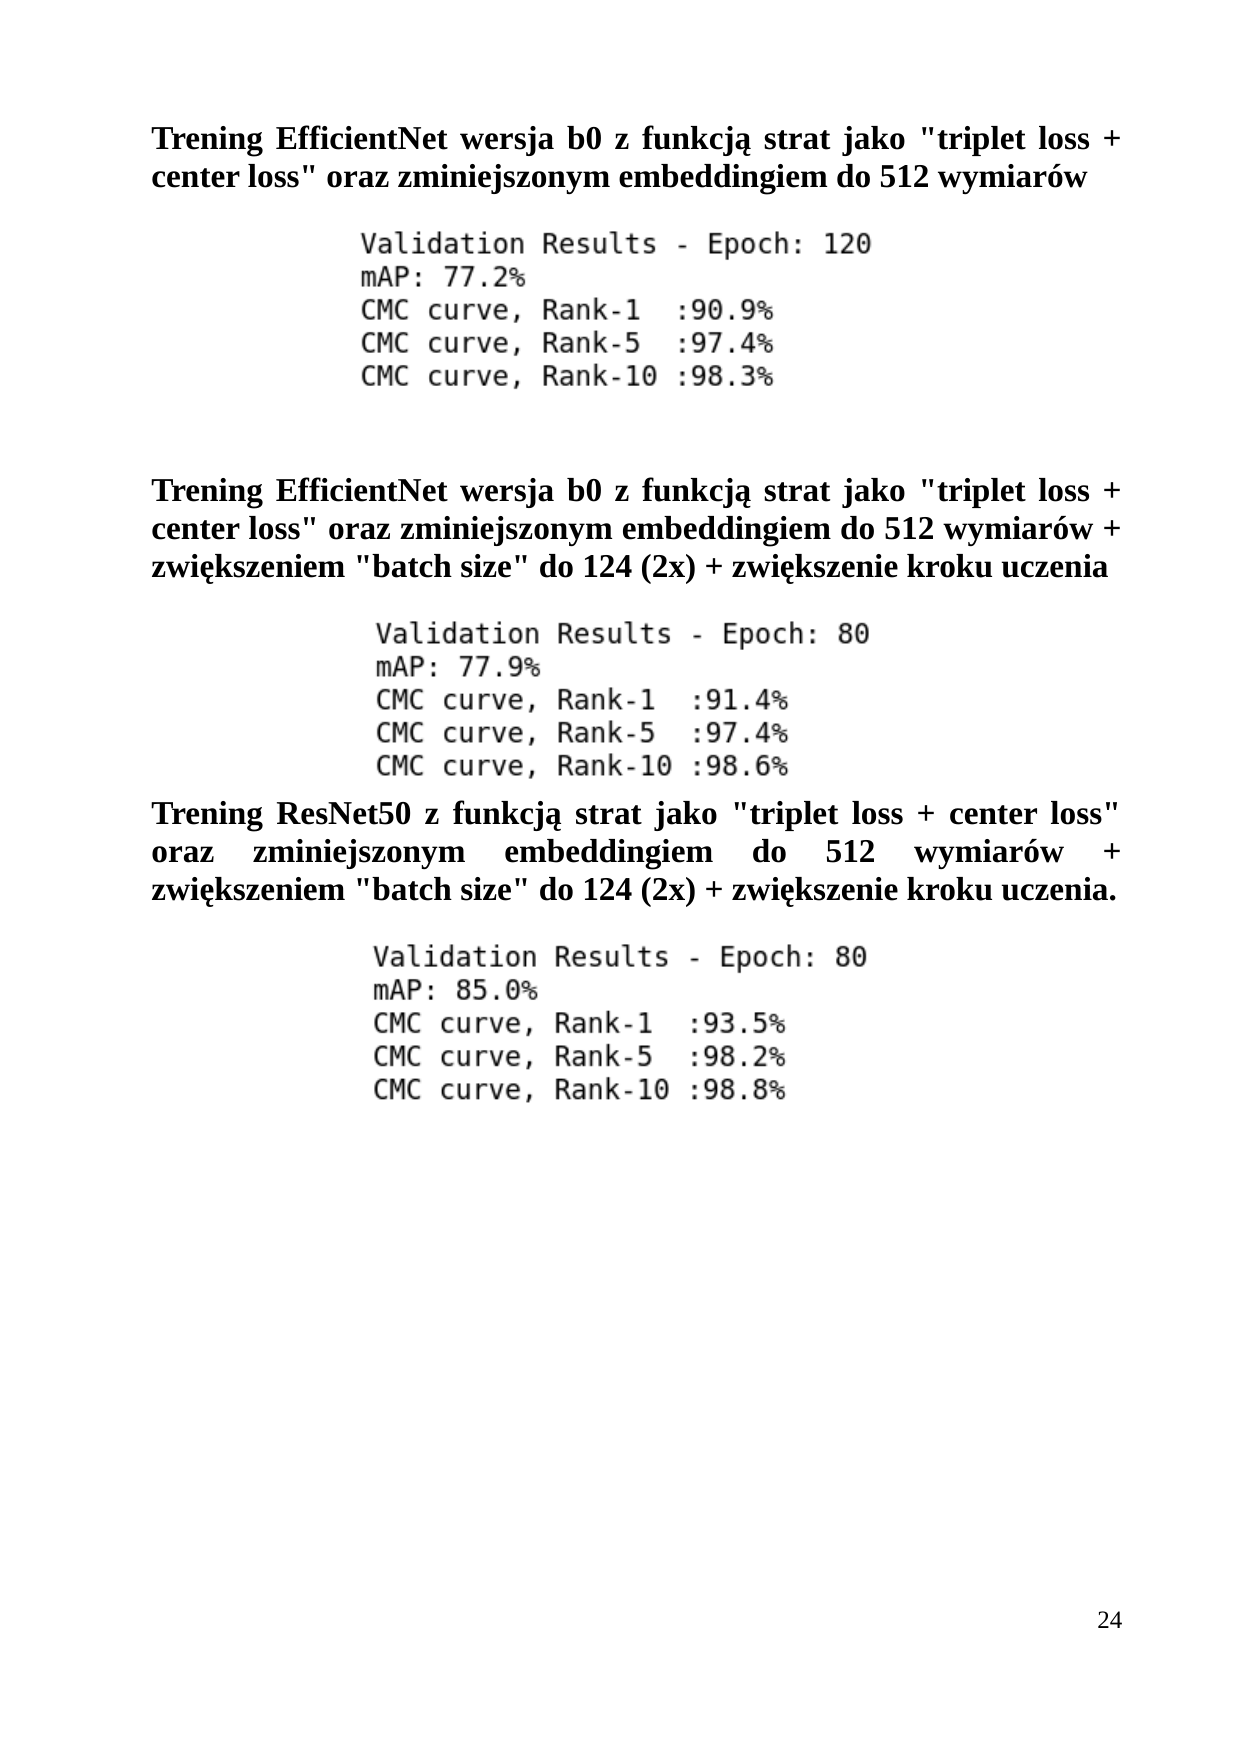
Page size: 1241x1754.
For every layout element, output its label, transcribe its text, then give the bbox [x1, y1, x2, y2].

subtitle Trening ResNet50 z funkcją strat jako "triplet loss + center loss" oraz zminiejszonym embeddingiem do 512 wymiarów + zwiększeniem "batch size" do 124 (2x) + zwiększenie kroku uczenia. [151, 651, 1122, 908]
picture [368, 617, 872, 793]
picture [370, 941, 871, 1109]
subtitle Trening EfficientNet wersja b0 z funkcją strat jako "triplet loss + center loss" oraz zminiejszonym embeddingiem do 512 wymiarów + zwiększeniem "batch size" do 124 (2x) + zwiększenie kroku uczenia [151, 470, 1122, 585]
picture [357, 227, 884, 397]
subtitle Trening EfficientNet wersja b0 z funkcją strat jako "triplet loss + center loss" oraz zminiejszonym embeddingiem do 512 wymiarów [151, 118, 1122, 195]
